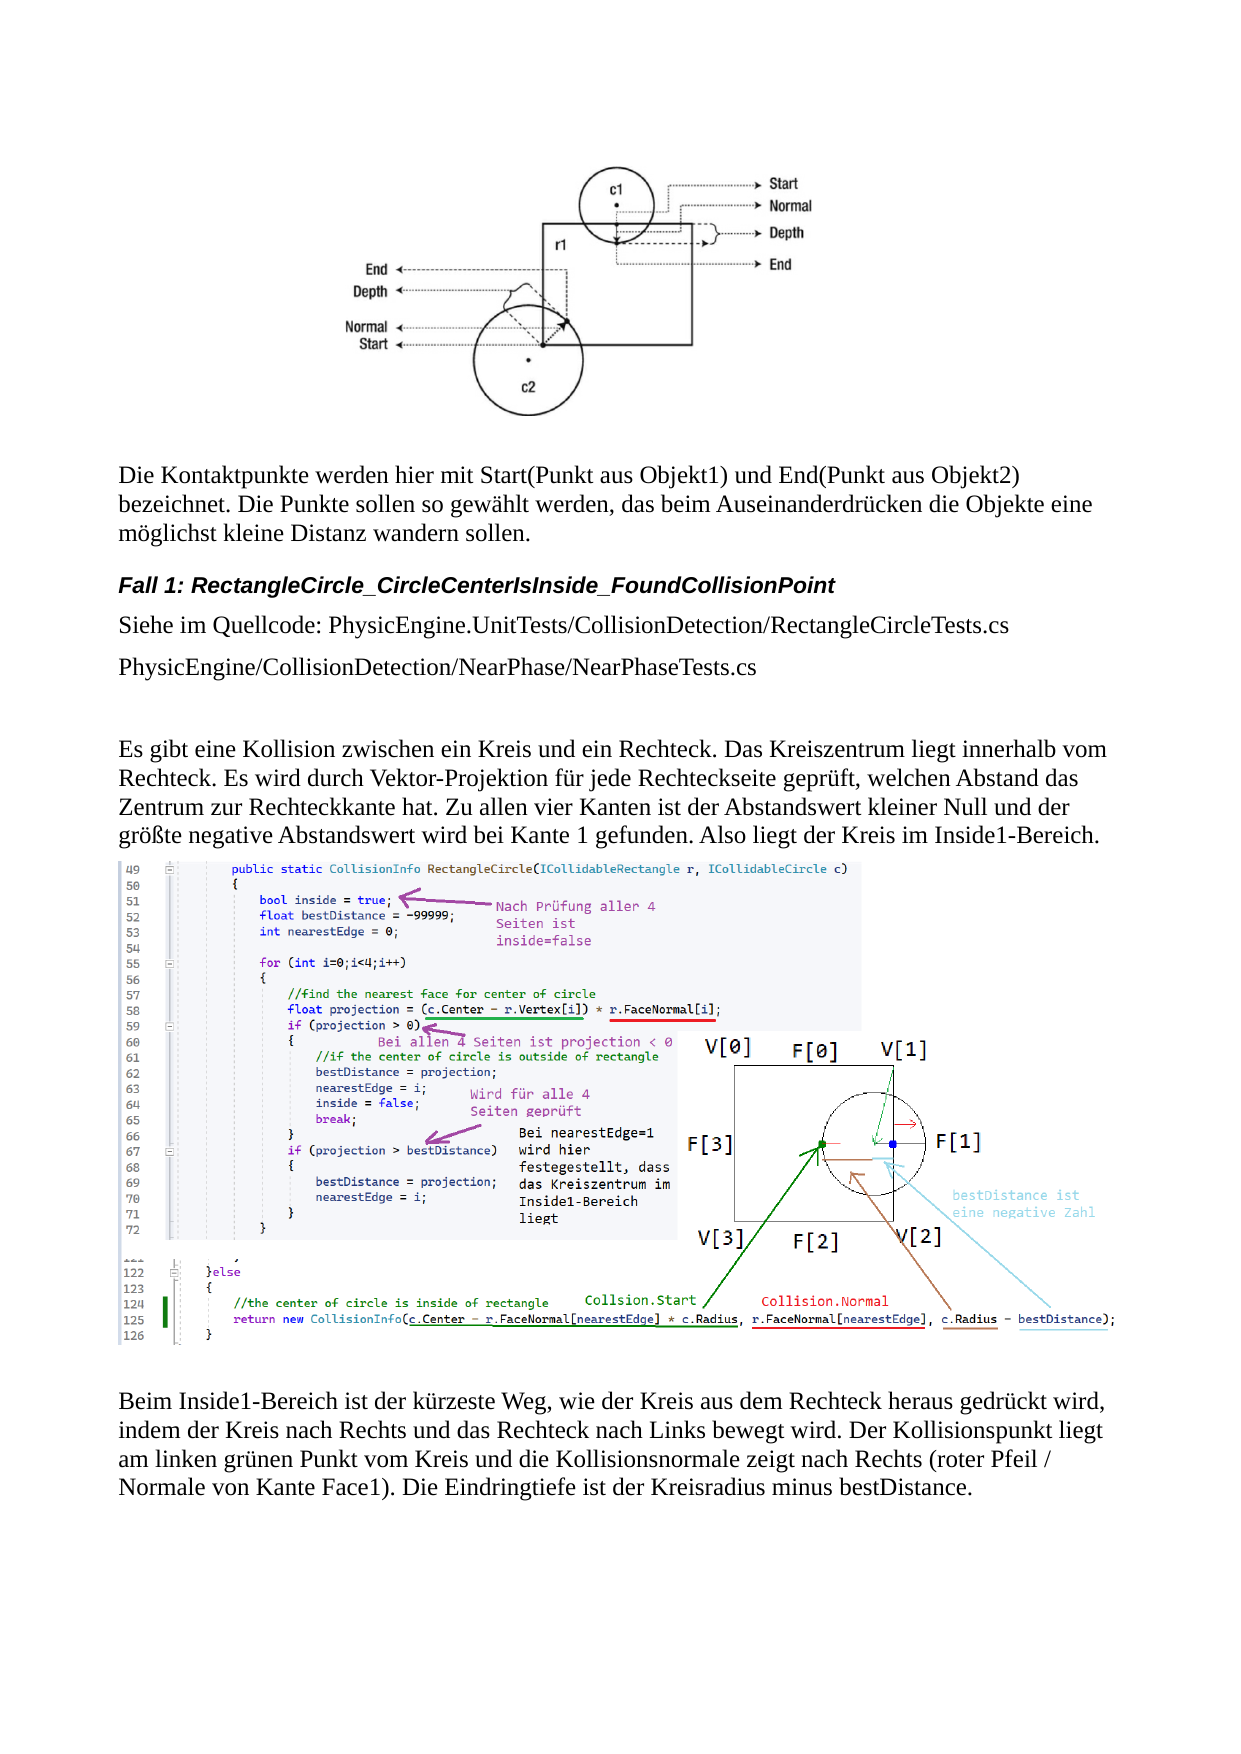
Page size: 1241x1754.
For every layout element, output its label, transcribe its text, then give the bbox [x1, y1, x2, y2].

text Siehe im Quellcode: PhysicEngine.UnitTests/CollisionDetection/RectangleCircleTests.cs [118, 611, 1122, 639]
text Es gibt eine Kollision zwischen ein Kreis und ein Rechteck. Das Kreiszentrum liegt innerhalb vom Rechteck. Es wird durch Vektor-Projektion für jede Rechteckseite geprüft, welchen Abstand das Zentrum zur Rechteckkante hat. Zu allen vier Kanten ist der Abstandswert kleiner Null und der größte negative Abstandswert wird bei Kante 1 gefunden. Also liegt der Kreis im Inside1-Bereich. [118, 734, 1122, 849]
text Die Kontaktpunkte werden hier mit Start(Punkt aus Objekt1) und End(Punkt aus Objekt2) bezeichnet. Die Punkte sollen so gewählt werden, das beim Auseinanderdrücken die Objekte eine möglichst kleine Distanz wandern sollen. [118, 460, 1122, 547]
subtitle Fall 1: RectangleCircle_CircleCenterIsInside_FoundCollisionPoint [118, 572, 1122, 598]
picture [118, 861, 1123, 1345]
text Beim Inside1-Bereich ist der kürzeste Weg, wie der Kreis aus dem Rechteck heraus gedrückt wird, indem der Kreis nach Rechts und das Rechteck nach Links bewegt wird. Der Kollisionspunkt liegt am linken grünen Punkt vom Kreis und die Kollisionsnormale zeigt nach Rechts (roter Pfeil / Normale von Kante Face1). Die Eindringtiefe ist der Kreisradius minus bestDistance. [118, 1386, 1122, 1501]
text PhysicEngine/CollisionDetection/NearPhase/NearPhaseTests.cs [118, 652, 1122, 681]
picture [343, 153, 820, 420]
